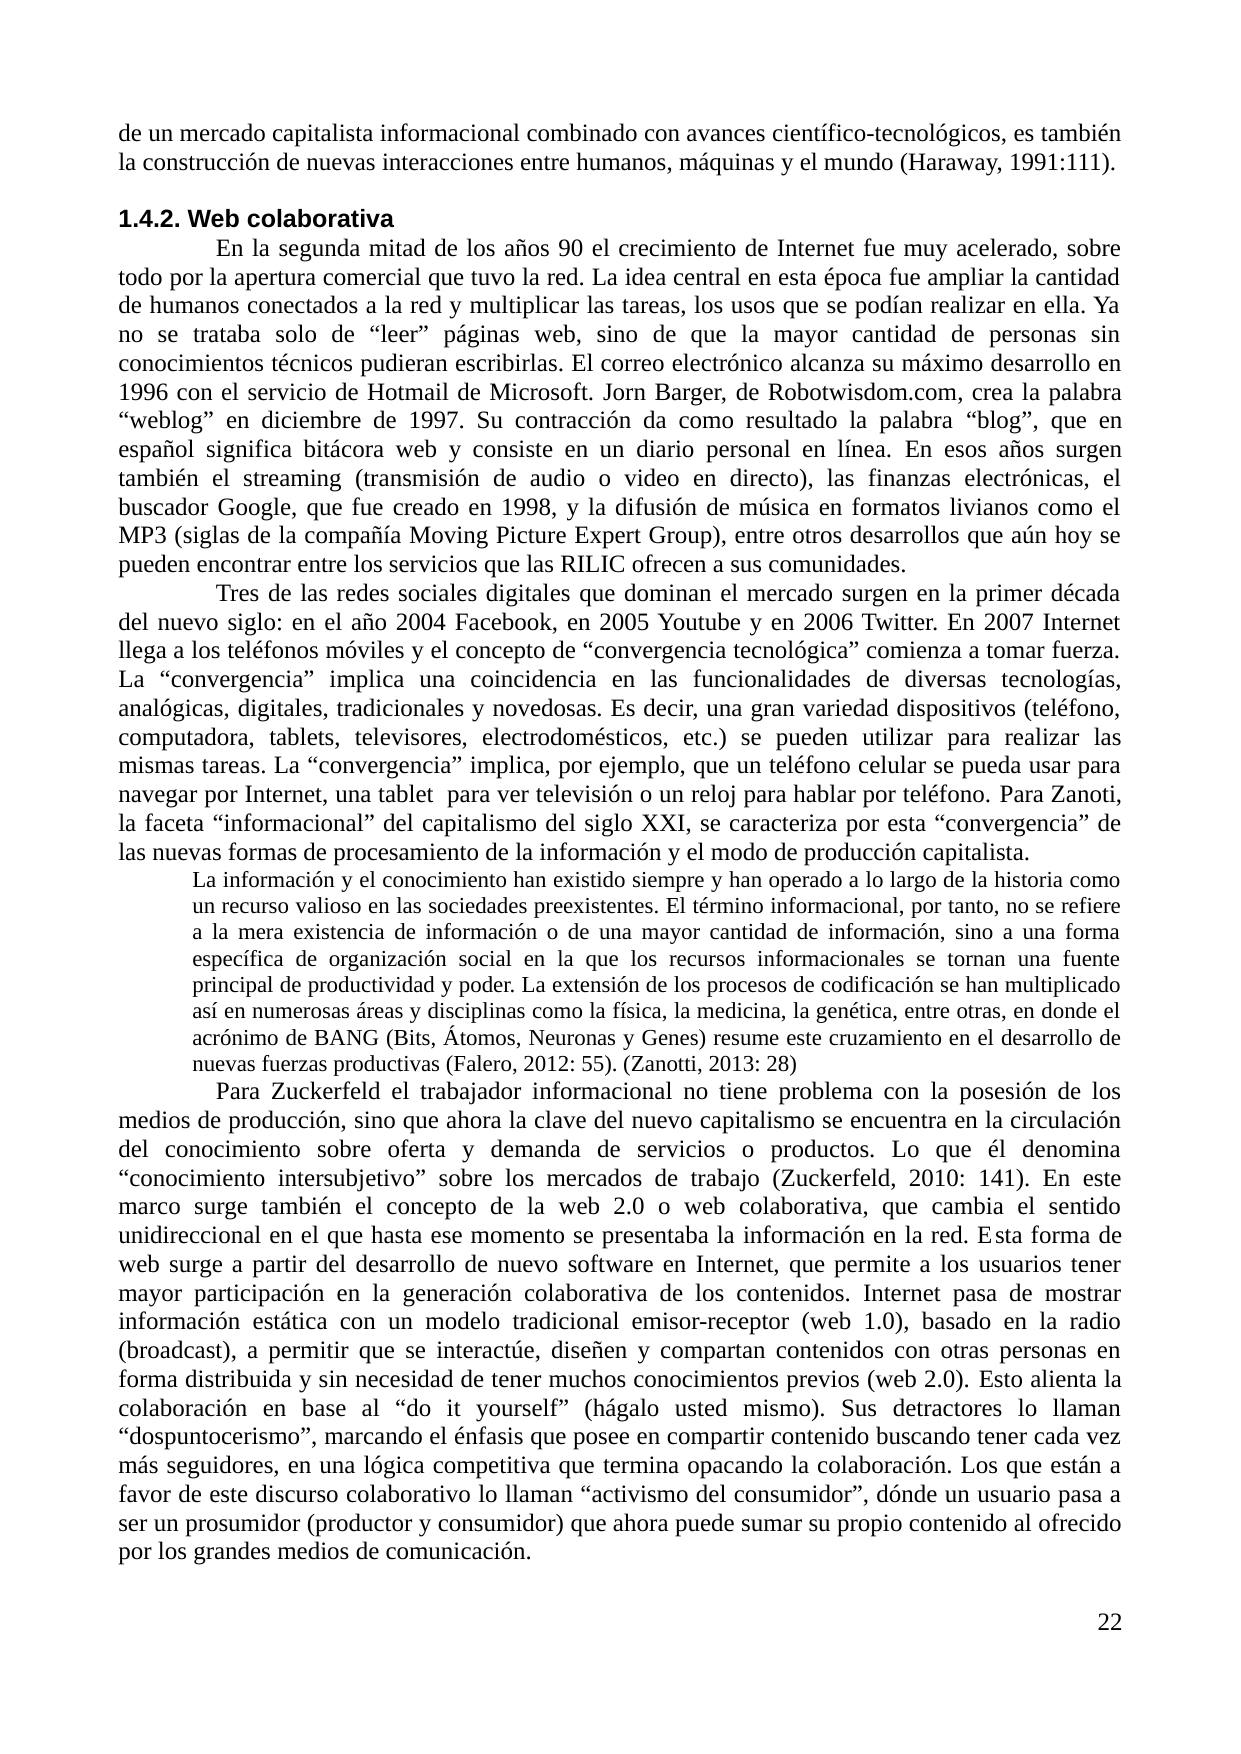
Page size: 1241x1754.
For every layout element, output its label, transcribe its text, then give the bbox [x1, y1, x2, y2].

text Tres de las redes sociales digitales que dominan el mercado surgen en la primer década del nuevo siglo: en el año 2004 Facebook, en 2005 Youtube y en 2006 Twitter. En 2007 Internet llega a los teléfonos móviles y el concepto de “convergencia tecnológica” comienza a tomar fuerza. La “convergencia” implica una coincidencia en las funcionalidades de diversas tecnologías, analógicas, digitales, tradicionales y novedosas. Es decir, una gran variedad dispositivos (teléfono, computadora, tablets, televisores, electrodomésticos, etc.) se pueden utilizar para realizar las mismas tareas. La “convergencia” implica, por ejemplo, que un teléfono celular se pueda usar para navegar por Internet, una tablet para ver televisión o un reloj para hablar por teléfono. Para Zanoti, la faceta “informacional” del capitalismo del siglo XXI, se caracteriza por esta “convergencia” de las nuevas formas de procesamiento de la información y el modo de producción capitalista. [118, 578, 1122, 866]
text de un mercado capitalista informacional combinado con avances científico-tecnológicos, es también la construcción de nuevas interacciones entre humanos, máquinas y el mundo (Haraway, 1991:111). [118, 118, 1122, 176]
text La información y el conocimiento han existido siempre y han operado a lo largo de la historia como un recurso valioso en las sociedades preexistentes. El término informacional, por tanto, no se refiere a la mera existencia de información o de una mayor cantidad de información, sino a una forma específica de organización social en la que los recursos informacionales se tornan una fuente principal de productividad y poder. La extensión de los procesos de codificación se han multiplicado así en numerosas áreas y disciplinas como la física, la medicina, la genética, entre otras, en donde el acrónimo de BANG (Bits, Átomos, Neuronas y Genes) resume este cruzamiento en el desarrollo de nuevas fuerzas productivas (Falero, 2012: 55). (Zanotti, 2013: 28) [192, 866, 1122, 1076]
text En la segunda mitad de los años 90 el crecimiento de Internet fue muy acelerado, sobre todo por la apertura comercial que tuvo la red. La idea central en esta época fue ampliar la cantidad de humanos conectados a la red y multiplicar las tareas, los usos que se podían realizar en ella. Ya no se trataba solo de “leer” páginas web, sino de que la mayor cantidad de personas sin conocimientos técnicos pudieran escribirlas. El correo electrónico alcanza su máximo desarrollo en 1996 con el servicio de Hotmail de Microsoft. Jorn Barger, de Robotwisdom.com, crea la palabra “weblog” en diciembre de 1997. Su contracción da como resultado la palabra “blog”, que en español significa bitácora web y consiste en un diario personal en línea. En esos años surgen también el streaming (transmisión de audio o video en directo), las finanzas electrónicas, el buscador Google, que fue creado en 1998, y la difusión de música en formatos livianos como el MP3 (siglas de la compañía Moving Picture Expert Group), entre otros desarrollos que aún hoy se pueden encontrar entre los servicios que las RILIC ofrecen a sus comunidades. [118, 233, 1122, 578]
text Para Zuckerfeld el trabajador informacional no tiene problema con la posesión de los medios de producción, sino que ahora la clave del nuevo capitalismo se encuentra en la circulación del conocimiento sobre oferta y demanda de servicios o productos. Lo que él denomina “conocimiento intersubjetivo” sobre los mercados de trabajo (Zuckerfeld, 2010: 141). En este marco surge también el concepto de la web 2.0 o web colaborativa, que cambia el sentido unidireccional en el que hasta ese momento se presentaba la información en la red. Esta forma de web surge a partir del desarrollo de nuevo software en Internet, que permite a los usuarios tener mayor participación en la generación colaborativa de los contenidos. Internet pasa de mostrar información estática con un modelo tradicional emisor-receptor (web 1.0), basado en la radio (broadcast), a permitir que se interactúe, diseñen y compartan contenidos con otras personas en forma distribuida y sin necesidad de tener muchos conocimientos previos (web 2.0). Esto alienta la colaboración en base al “do it yourself” (hágalo usted mismo). Sus detractores lo llaman “dospuntocerismo”, marcando el énfasis que posee en compartir contenido buscando tener cada vez más seguidores, en una lógica competitiva que termina opacando la colaboración. Los que están a favor de este discurso colaborativo lo llaman “activismo del consumidor”, dónde un usuario pasa a ser un prosumidor (productor y consumidor) que ahora puede sumar su propio contenido al ofrecido por los grandes medios de comunicación. [118, 1076, 1122, 1565]
subtitle 1.4.2. Web colaborativa [118, 204, 1122, 233]
